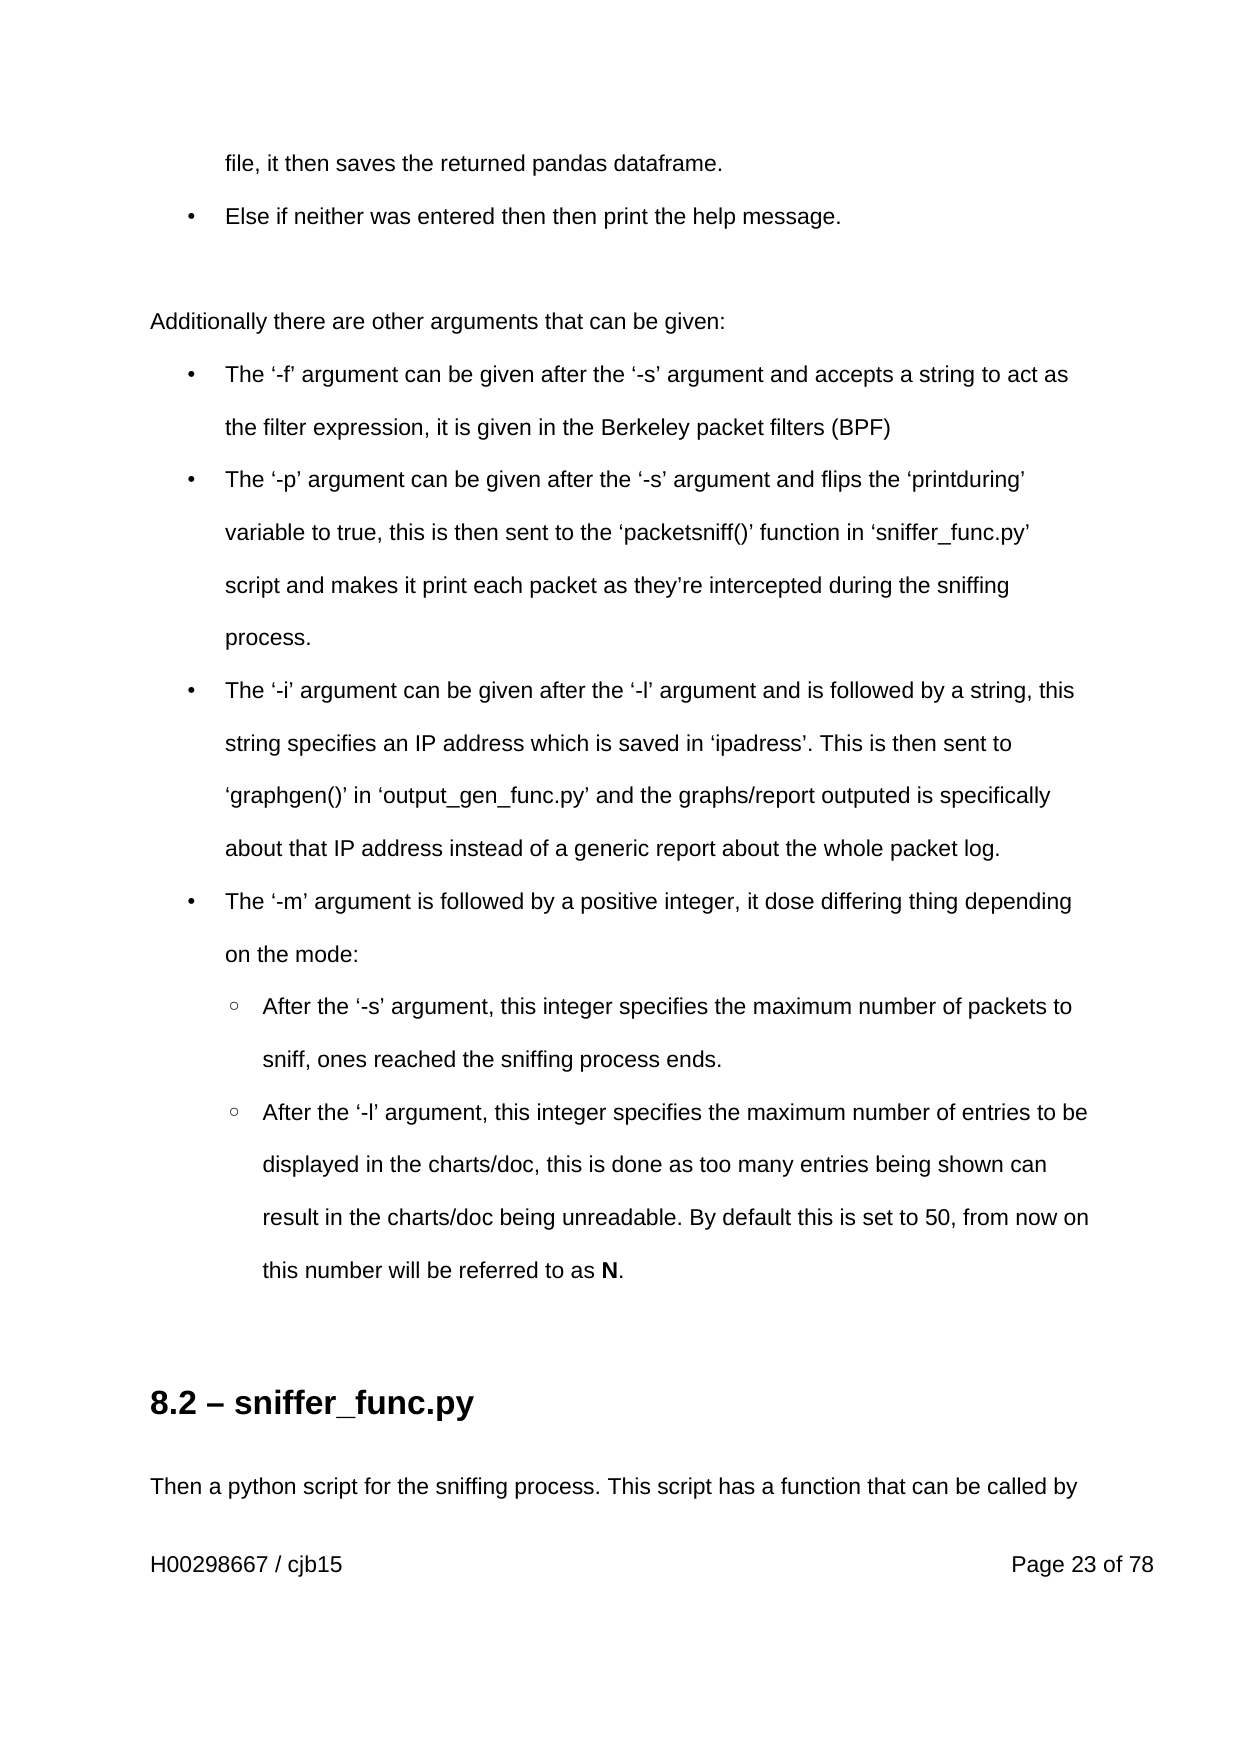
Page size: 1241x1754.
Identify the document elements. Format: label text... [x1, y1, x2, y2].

list Else if neither was entered then then print the help message. [187, 203, 1090, 229]
text Additionally there are other arguments that can be given: [150, 308, 1090, 334]
list The ‘-f’ argument can be given after the ‘-s’ argument and accepts a string to act as the filter expression, it is given in the Berkeley packet filters (BPF) [187, 361, 1090, 440]
text Then a python script for the sniffing process. This script has a function that can be called by [150, 1473, 1090, 1499]
subtitle 8.2 – sniffer_func.py [150, 1383, 1090, 1422]
list The ‘-p’ argument can be given after the ‘-s’ argument and flips the ‘printduring’ variable to true, this is then sent to the ‘packetsniff()’ function in ‘sniffer_func.py’ script and makes it print each packet as they’re intercepted during the sniffing process. [187, 466, 1090, 651]
list After the ‘-l’ argument, this integer specifies the maximum number of entries to be displayed in the charts/doc, this is done as too many entries being shown can result in the charts/doc being unreadable. By default this is set to 50, from now on this number will be referred to as N. [225, 1099, 1090, 1283]
list After the ‘-s’ argument, this integer specifies the maximum number of packets to sniff, ones reached the sniffing process ends. [225, 993, 1090, 1072]
list The ‘-i’ argument can be given after the ‘-l’ argument and is followed by a string, this string specifies an IP address which is saved in ‘ipadress’. This is then sent to ‘graphgen()’ in ‘output_gen_func.py’ and the graphs/report outputed is specifically about that IP address instead of a generic report about the whole packet log. [187, 677, 1090, 862]
list file, it then saves the returned pandas dataframe. [187, 150, 1090, 176]
list The ‘-m’ argument is followed by a positive integer, it dose differing thing depending on the mode: [187, 888, 1090, 967]
